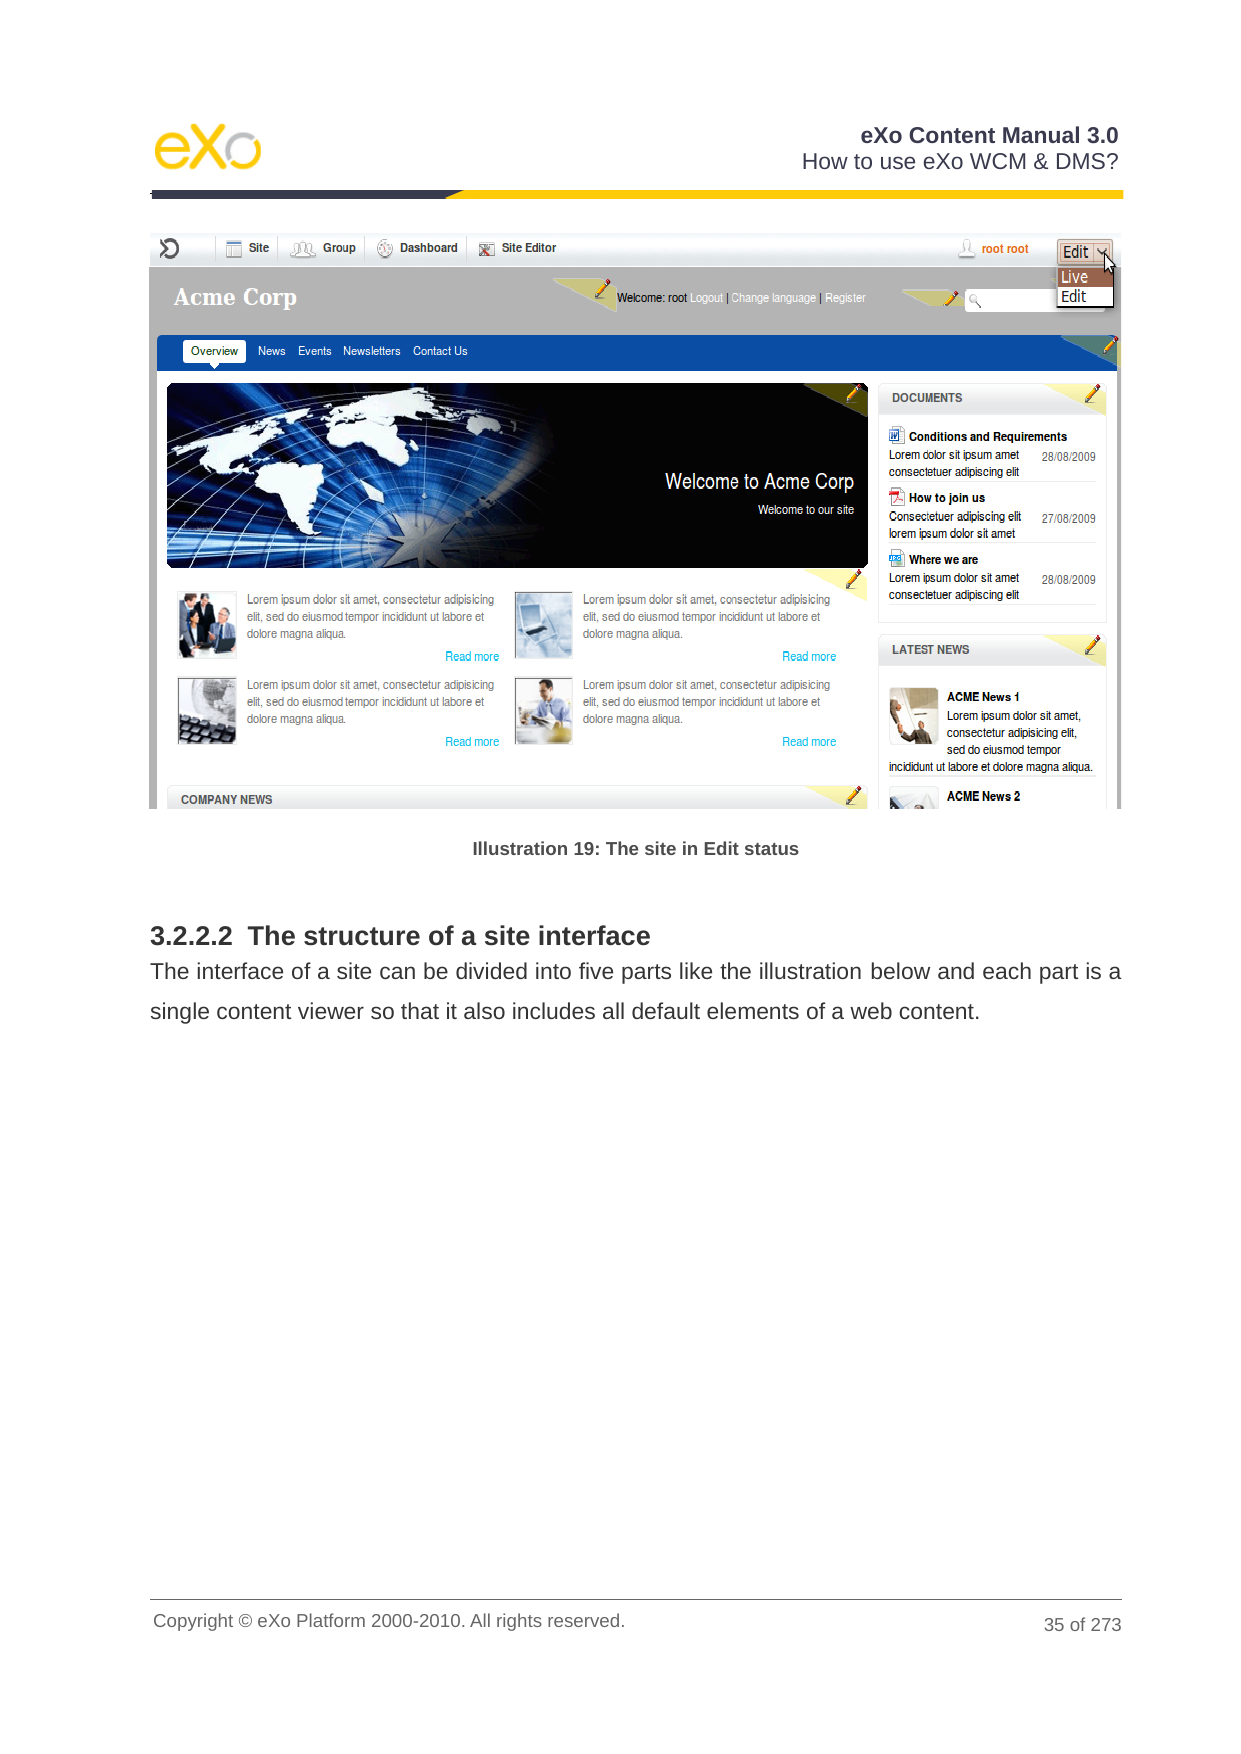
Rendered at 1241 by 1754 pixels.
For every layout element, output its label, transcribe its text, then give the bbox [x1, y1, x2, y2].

picture [149, 233, 1122, 809]
list Illustration 19: The site in Edit status [150, 809, 1122, 859]
text The interface of a site can be divided into five parts like the illustration below and each part is a single content viewer so that it also includes all default elements of a web content. [150, 958, 1122, 1024]
picture [155, 123, 262, 170]
picture [151, 190, 1124, 199]
subtitle The structure of a site interface [150, 919, 1122, 951]
